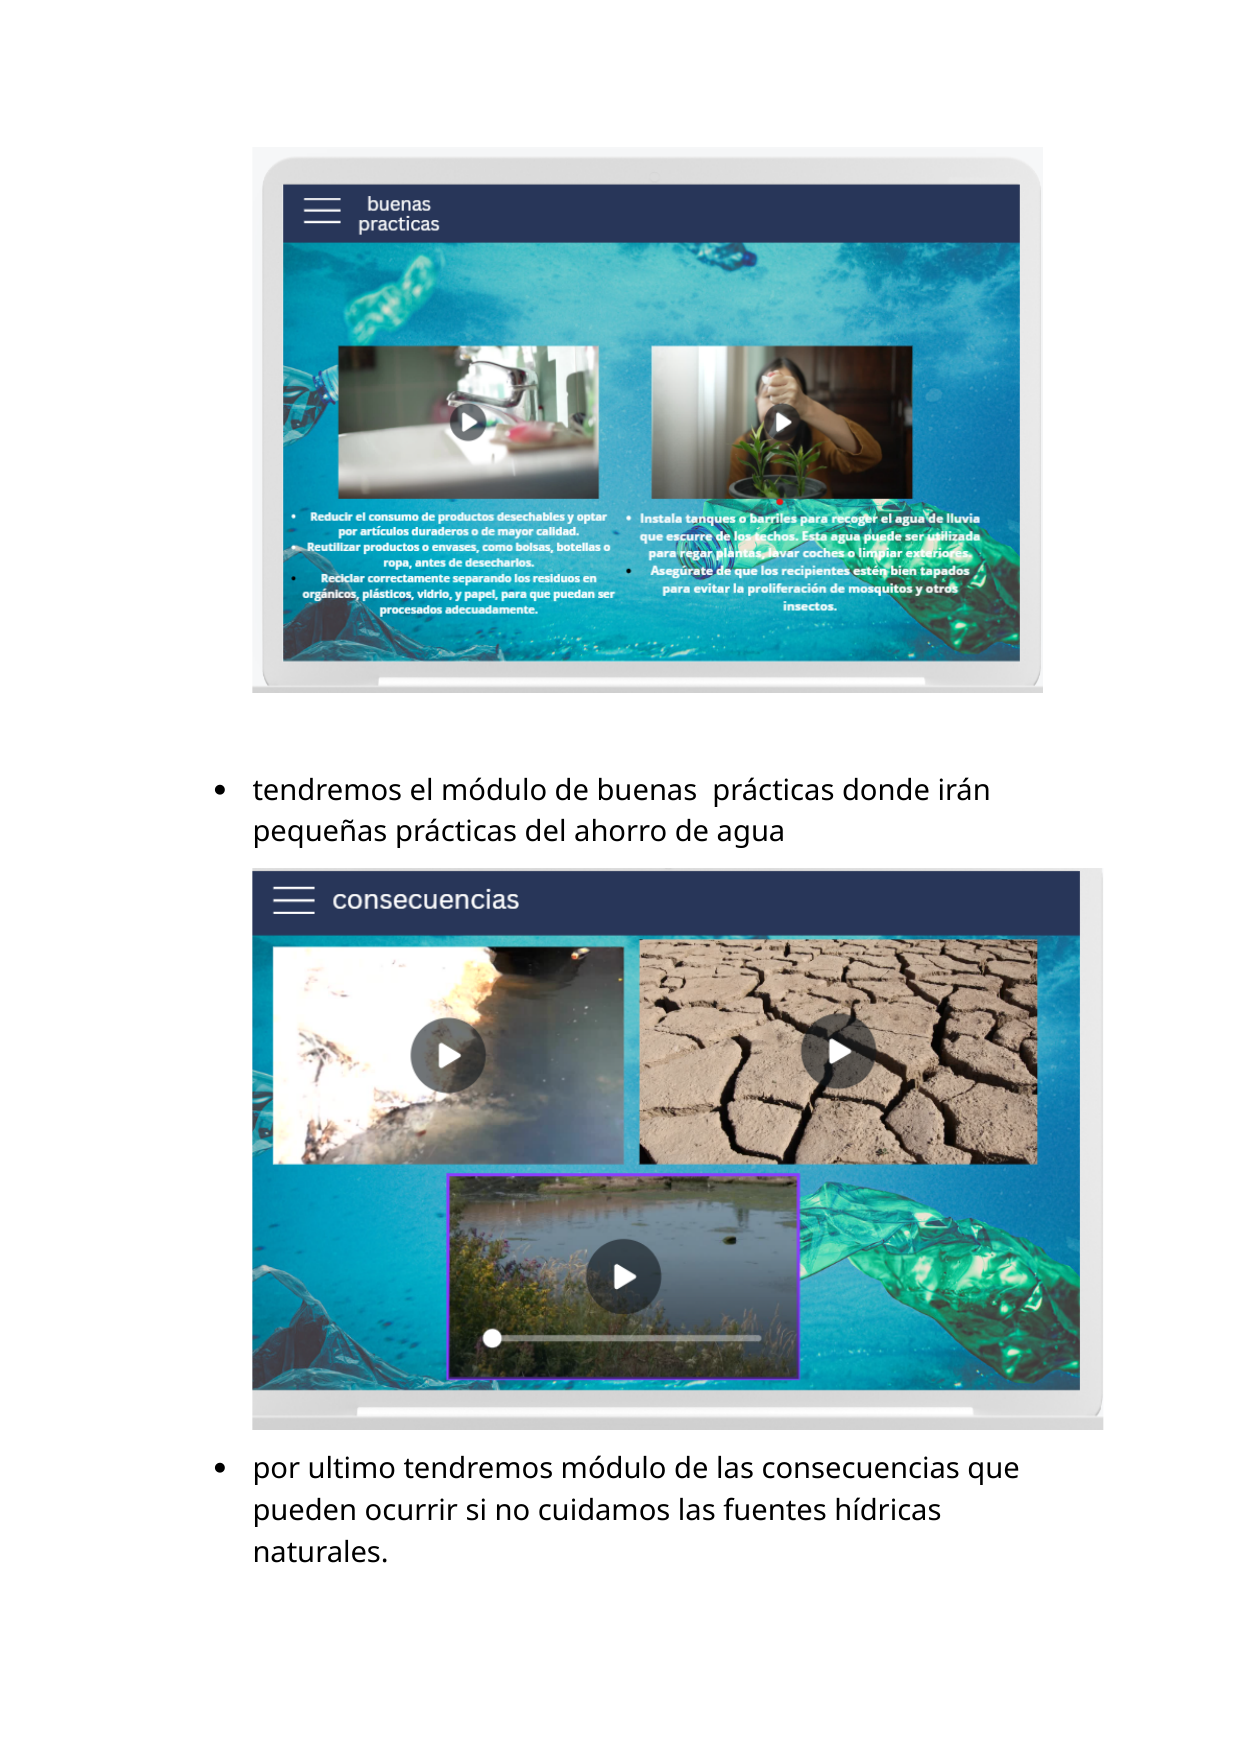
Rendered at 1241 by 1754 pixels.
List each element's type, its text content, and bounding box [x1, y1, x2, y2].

list por ultimo tendremos módulo de las consecuencias que pueden ocurrir si no cuidamos las fuentes hídricas naturales. [215, 1448, 1063, 1571]
list tendremos el módulo de buenas prácticas donde irán pequeñas prácticas del ahorro de agua [215, 769, 1063, 850]
